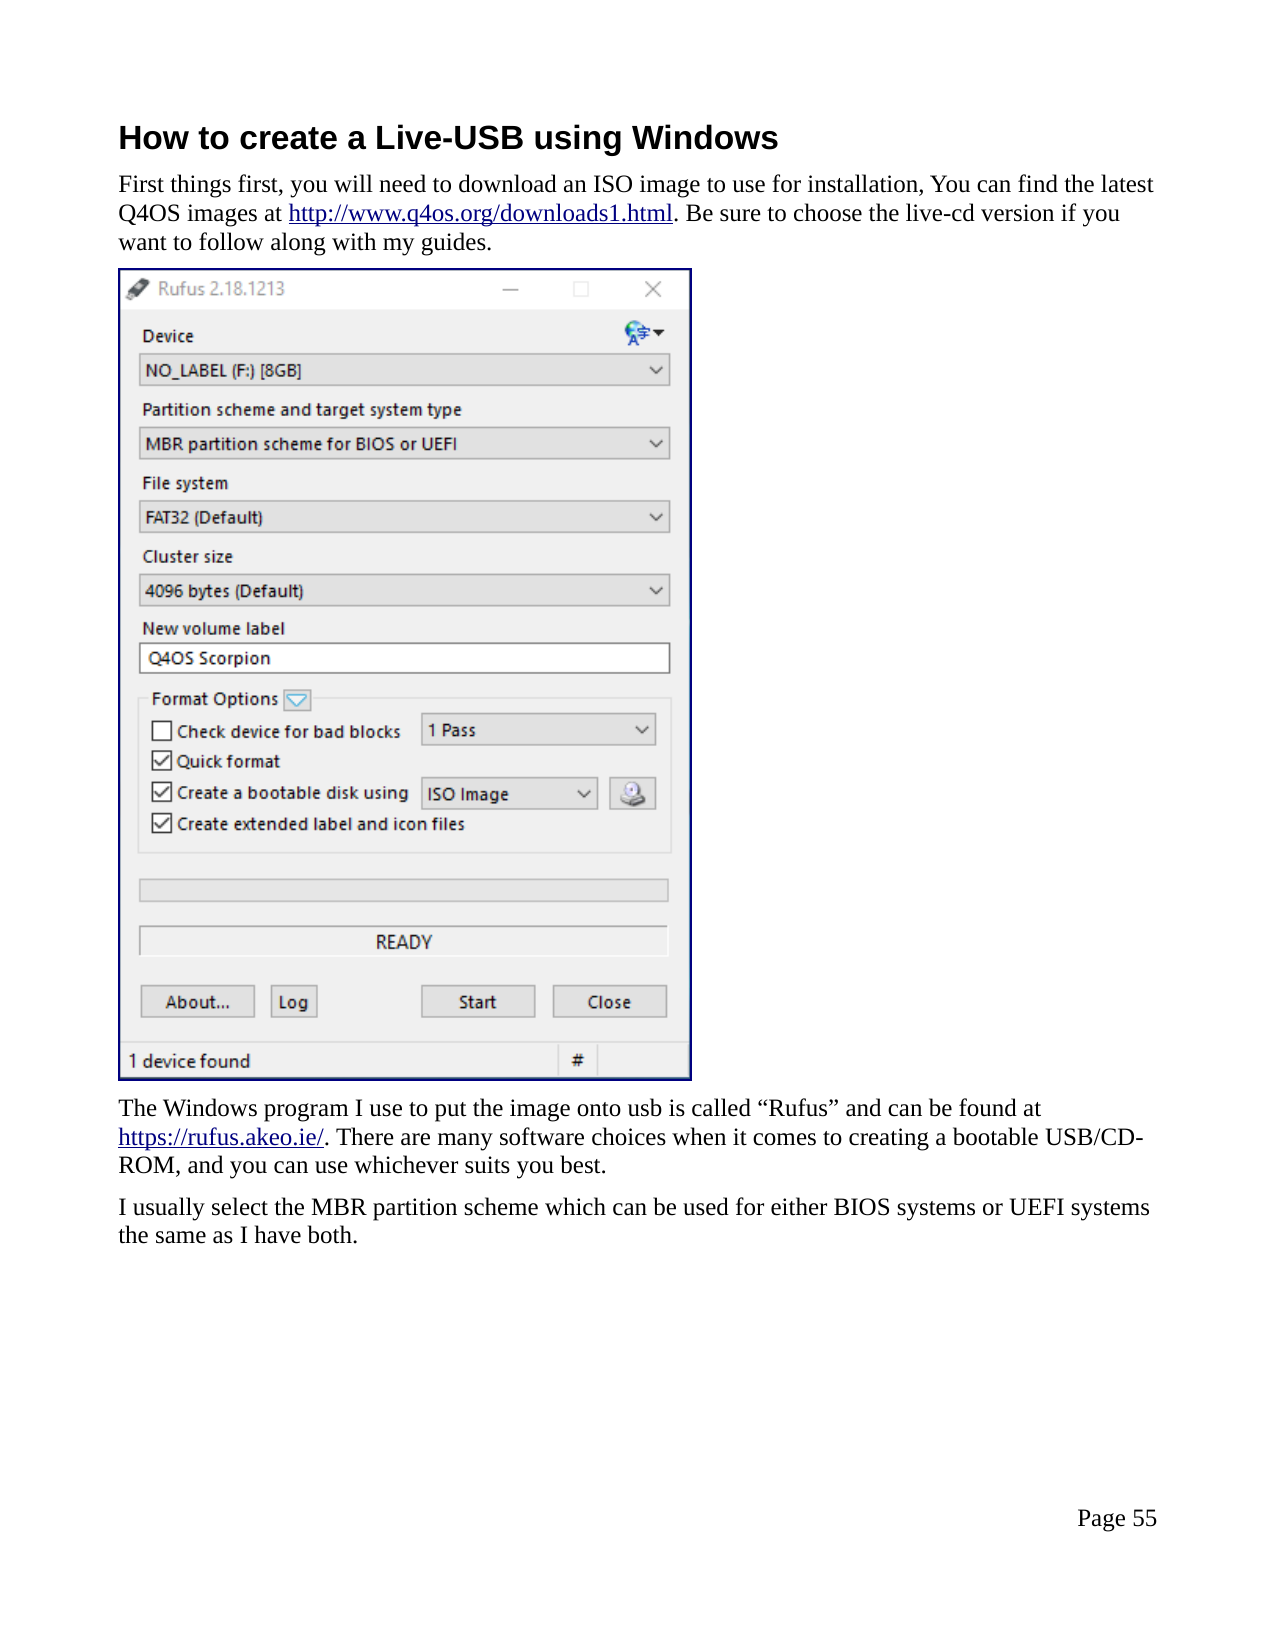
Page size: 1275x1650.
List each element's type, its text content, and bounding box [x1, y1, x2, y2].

picture [120, 270, 690, 1079]
subtitle How to create a Live-USB using Windows [118, 118, 1157, 157]
text The Windows program I use to put the image onto usb is called “Rufus” and can be found at https://rufus.akeo.ie/. There are many software choices when it comes to creating a bootable USB/CD-ROM, and you can use whichever suits you best. [118, 1093, 1157, 1179]
text I usually select the MBR partition scheme which can be used for either BIOS systems or UEFI systems the same as I have both. [118, 1192, 1157, 1249]
text First things first, you will need to download an ISO image to use for installation, You can find the latest Q4OS images at http://www.q4os.org/downloads1.html. Be sure to choose the live-cd version if you want to follow along with my guides. [118, 169, 1157, 256]
